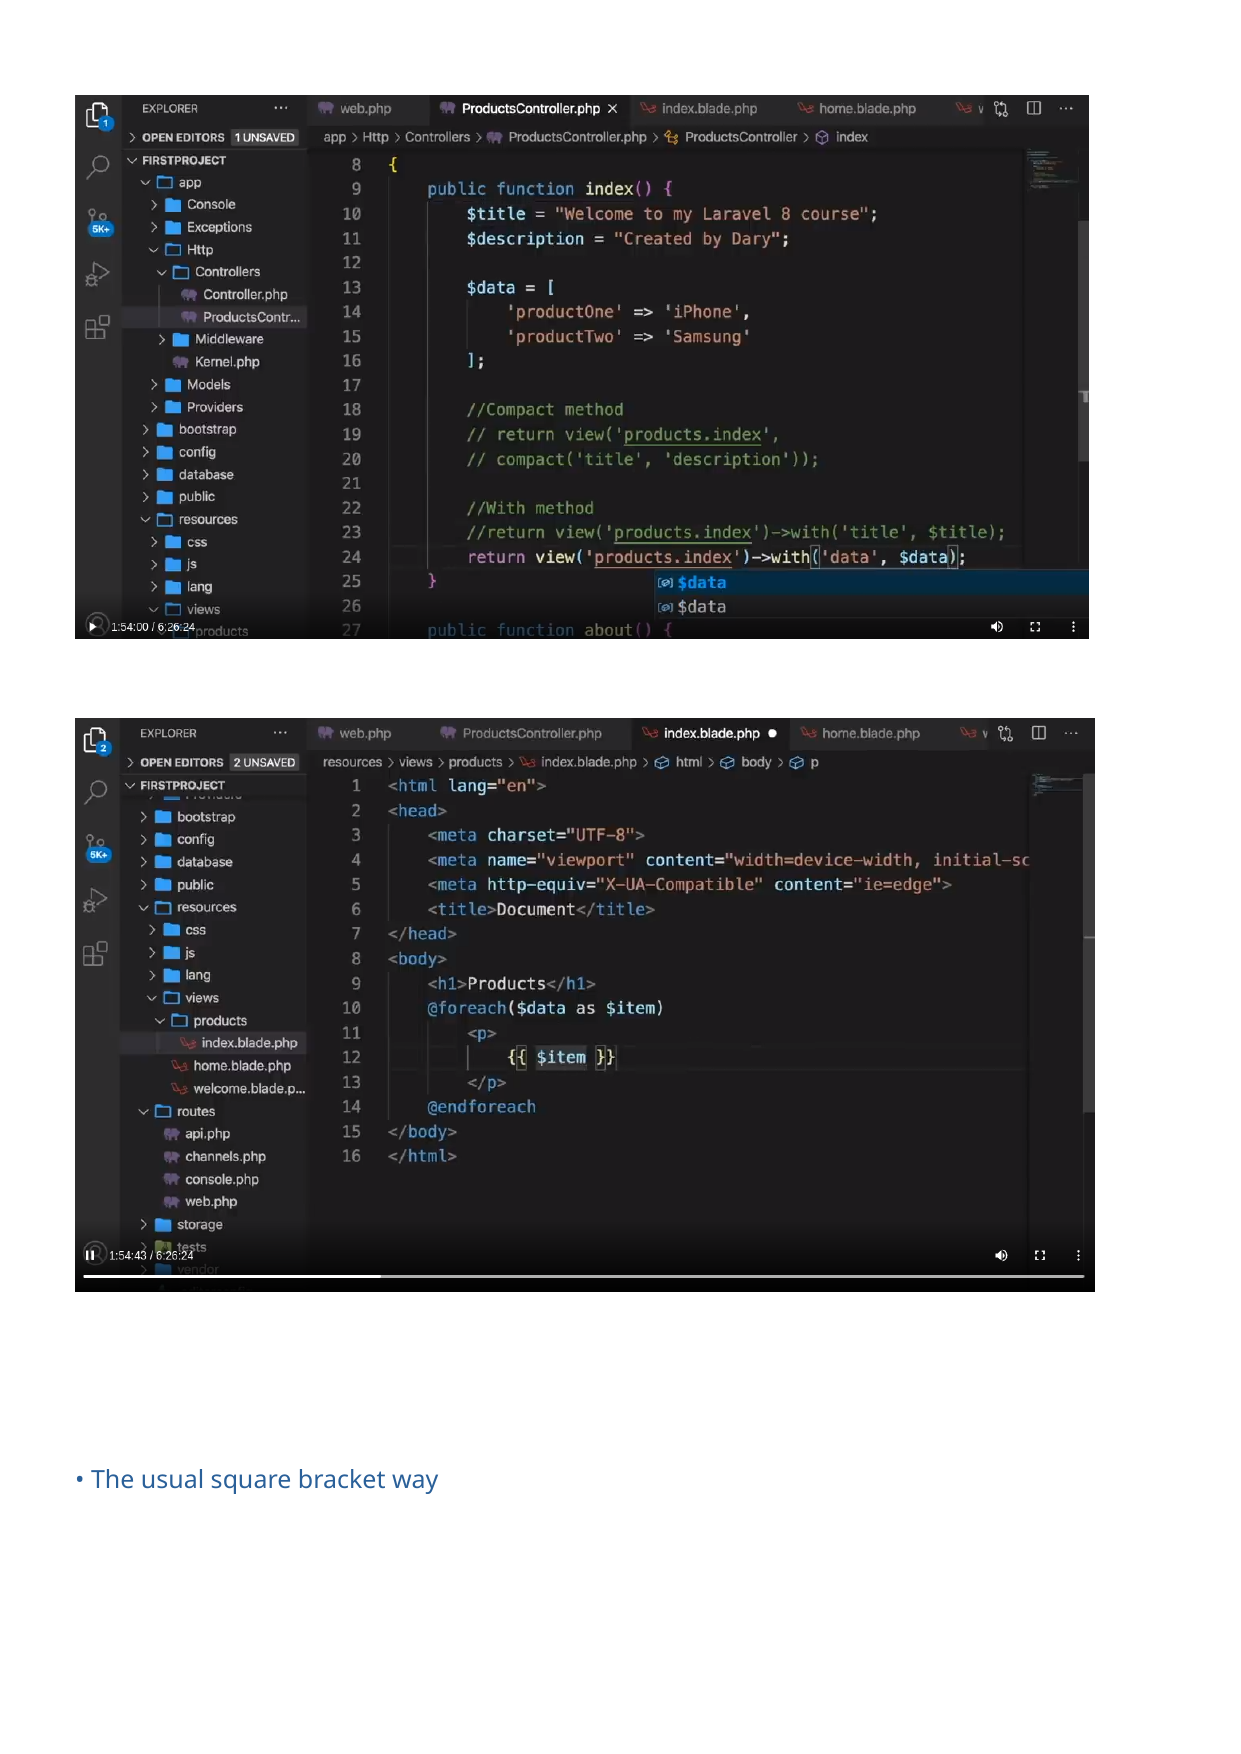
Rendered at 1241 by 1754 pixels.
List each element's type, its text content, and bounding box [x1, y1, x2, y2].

picture [75, 95, 1089, 639]
text • The usual square bracket way [75, 1462, 1165, 1496]
picture [75, 718, 1095, 1292]
